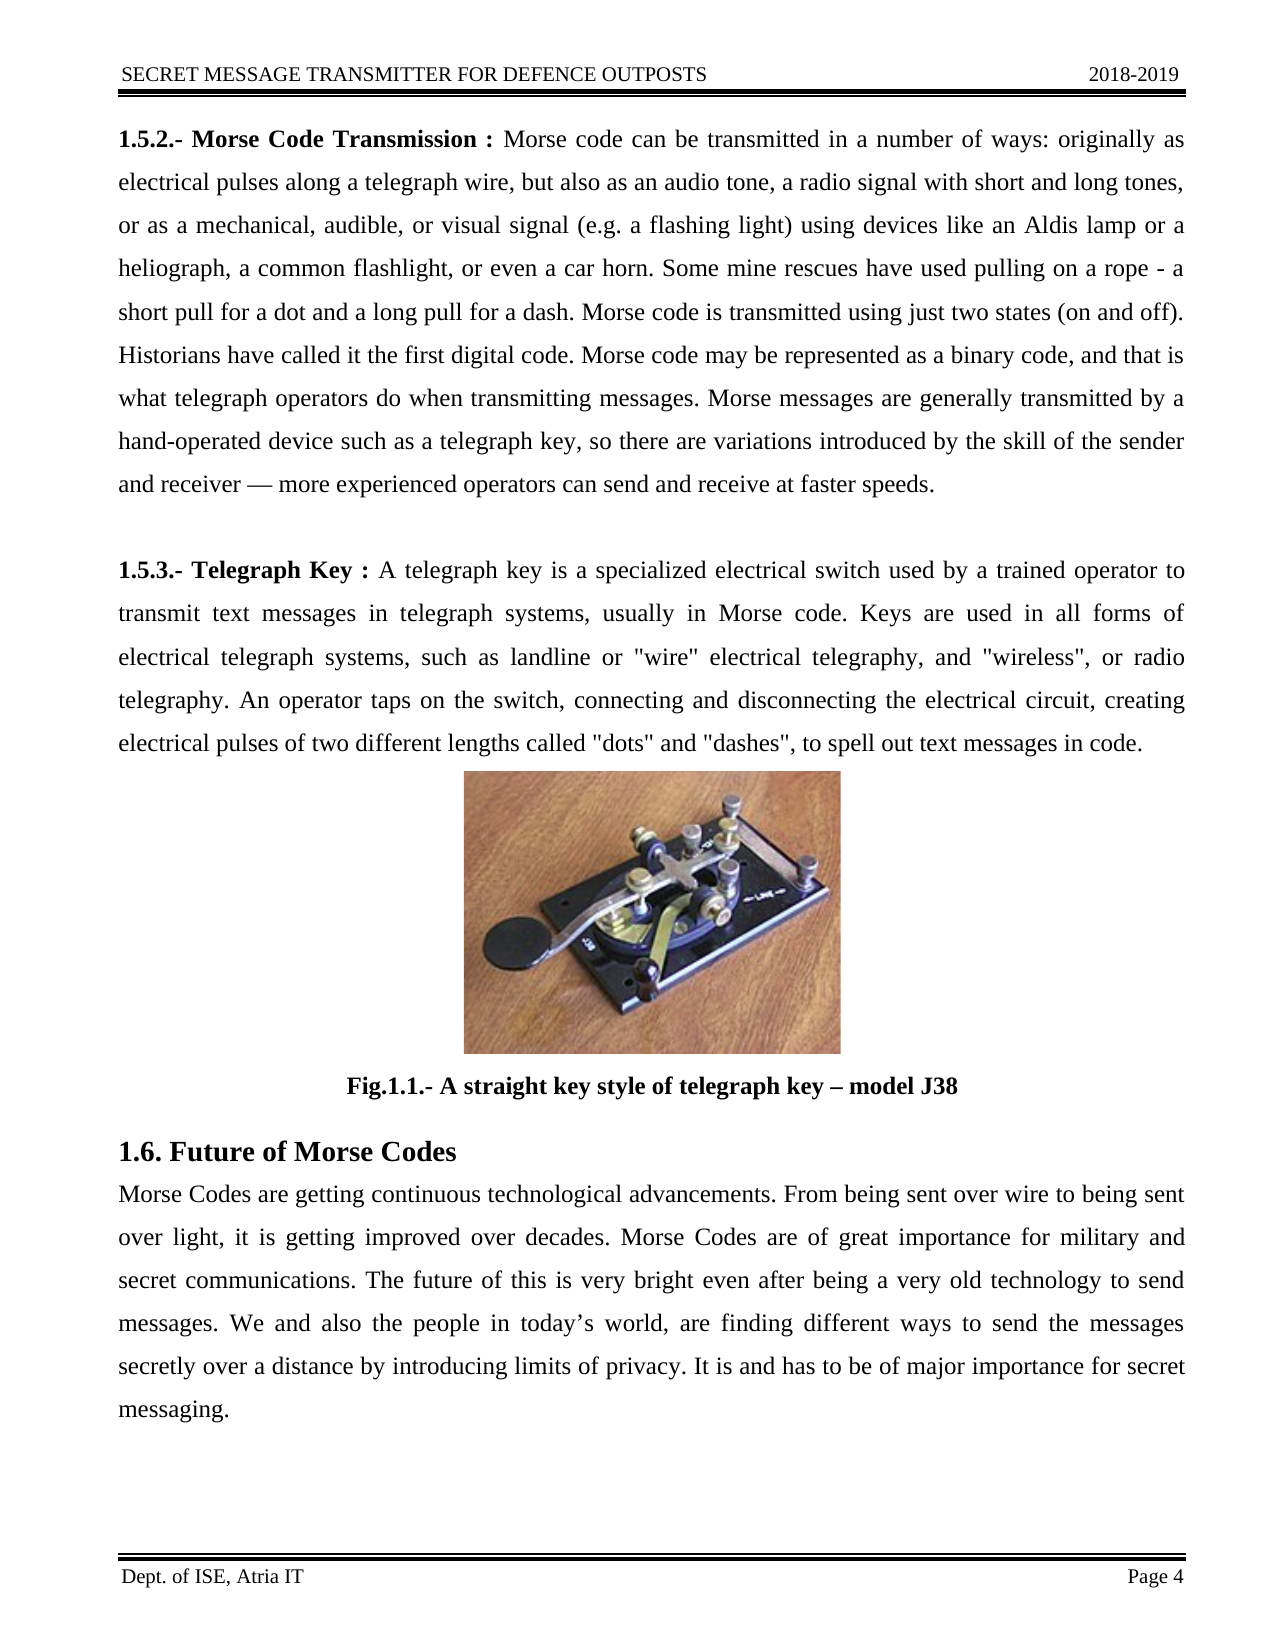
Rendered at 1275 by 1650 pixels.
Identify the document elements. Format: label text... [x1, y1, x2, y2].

text 1.5.2.- Morse Code Transmission : Morse code can be transmitted in a number of ways: originally as electrical pulses along a telegraph wire, but also as an audio tone, a radio signal with short and long tones, or as a mechanical, audible, or visual signal (e.g. a flashing light) using devices like an Aldis lamp or a heliograph, a common flashlight, or even a car horn. Some mine rescues have used pulling on a rope - a short pull for a dot and a long pull for a dash. Morse code is transmitted using just two states (on and off). Historians have called it the first digital code. Morse code may be represented as a binary code, and that is what telegraph operators do when transmitting messages. Morse messages are generally transmitted by a hand-operated device such as a telegraph key, so there are variations introduced by the skill of the sender and receiver — more experienced operators can send and receive at faster speeds. [118, 124, 1186, 498]
text 1.6. Future of Morse Codes [118, 1134, 1186, 1168]
text Morse Codes are getting continuous technological advancements. From being sent over wire to being sent over light, it is getting improved over decades. Morse Codes are of great importance for military and secret communications. The future of this is very bright even after being a very old technology to send messages. We and also the people in today’s world, are finding different ways to send the messages secretly over a distance by introducing limits of privacy. It is and has to be of major importance for secret messaging. [118, 1179, 1186, 1423]
text 1.5.3.- Telegraph Key : A telegraph key is a specialized electrical switch used by a trained operator to transmit text messages in telegraph systems, usually in Morse code. Keys are used in all forms of electrical telegraph systems, such as landline or "wire" electrical telegraphy, and "wireless", or radio telegraphy. An operator taps on the switch, connecting and disconnecting the electrical circuit, creating electrical pulses of two different lengths called "dots" and "dashes", to spell out text messages in code. [118, 555, 1186, 757]
picture [463, 771, 841, 1054]
text Fig.1.1.- A straight key style of telegraph key – model J38 [118, 1071, 1186, 1099]
